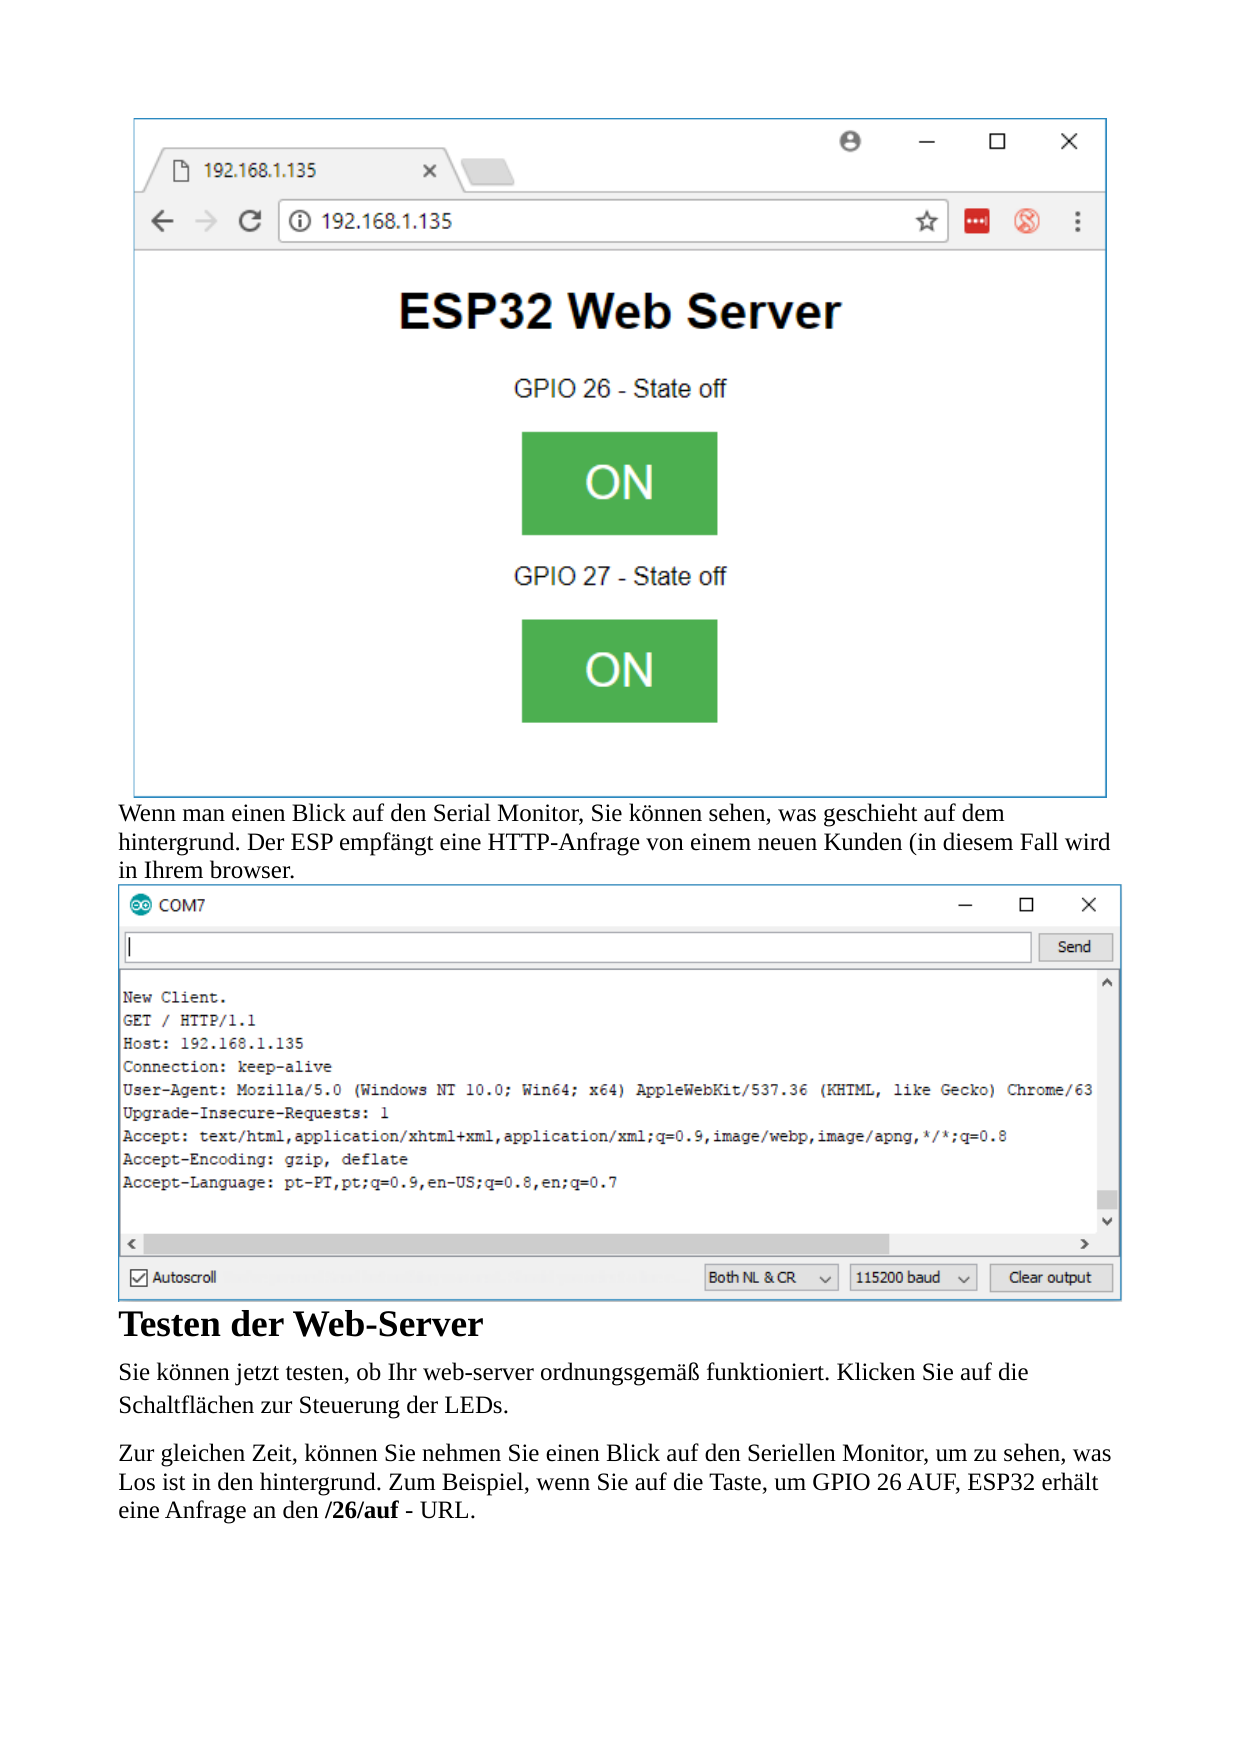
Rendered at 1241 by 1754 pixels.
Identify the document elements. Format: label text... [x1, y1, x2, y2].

subtitle Testen der Web-Server [118, 1302, 1122, 1345]
text Wenn man einen Blick auf den Serial Monitor, Sie können sehen, was geschieht auf dem hintergrund. Der ESP empfängt eine HTTP-Anfrage von einem neuen Kunden (in diesem Fall wird in Ihrem browser. [118, 118, 1122, 884]
text Sie können jetzt testen, ob Ihr web-server ordnungsgemäß funktioniert. Klicken Sie auf die Schaltflächen zur Steuerung der LEDs. [118, 1357, 1122, 1419]
picture [118, 884, 1123, 1302]
text Zur gleichen Zeit, können Sie nehmen Sie einen Blick auf den Seriellen Monitor, um zu sehen, was Los ist in den hintergrund. Zum Beispiel, wenn Sie auf die Taste, um GPIO 26 AUF, ESP32 erhält eine Anfrage an den /26/auf - URL. [118, 1438, 1122, 1524]
picture [133, 118, 1107, 798]
